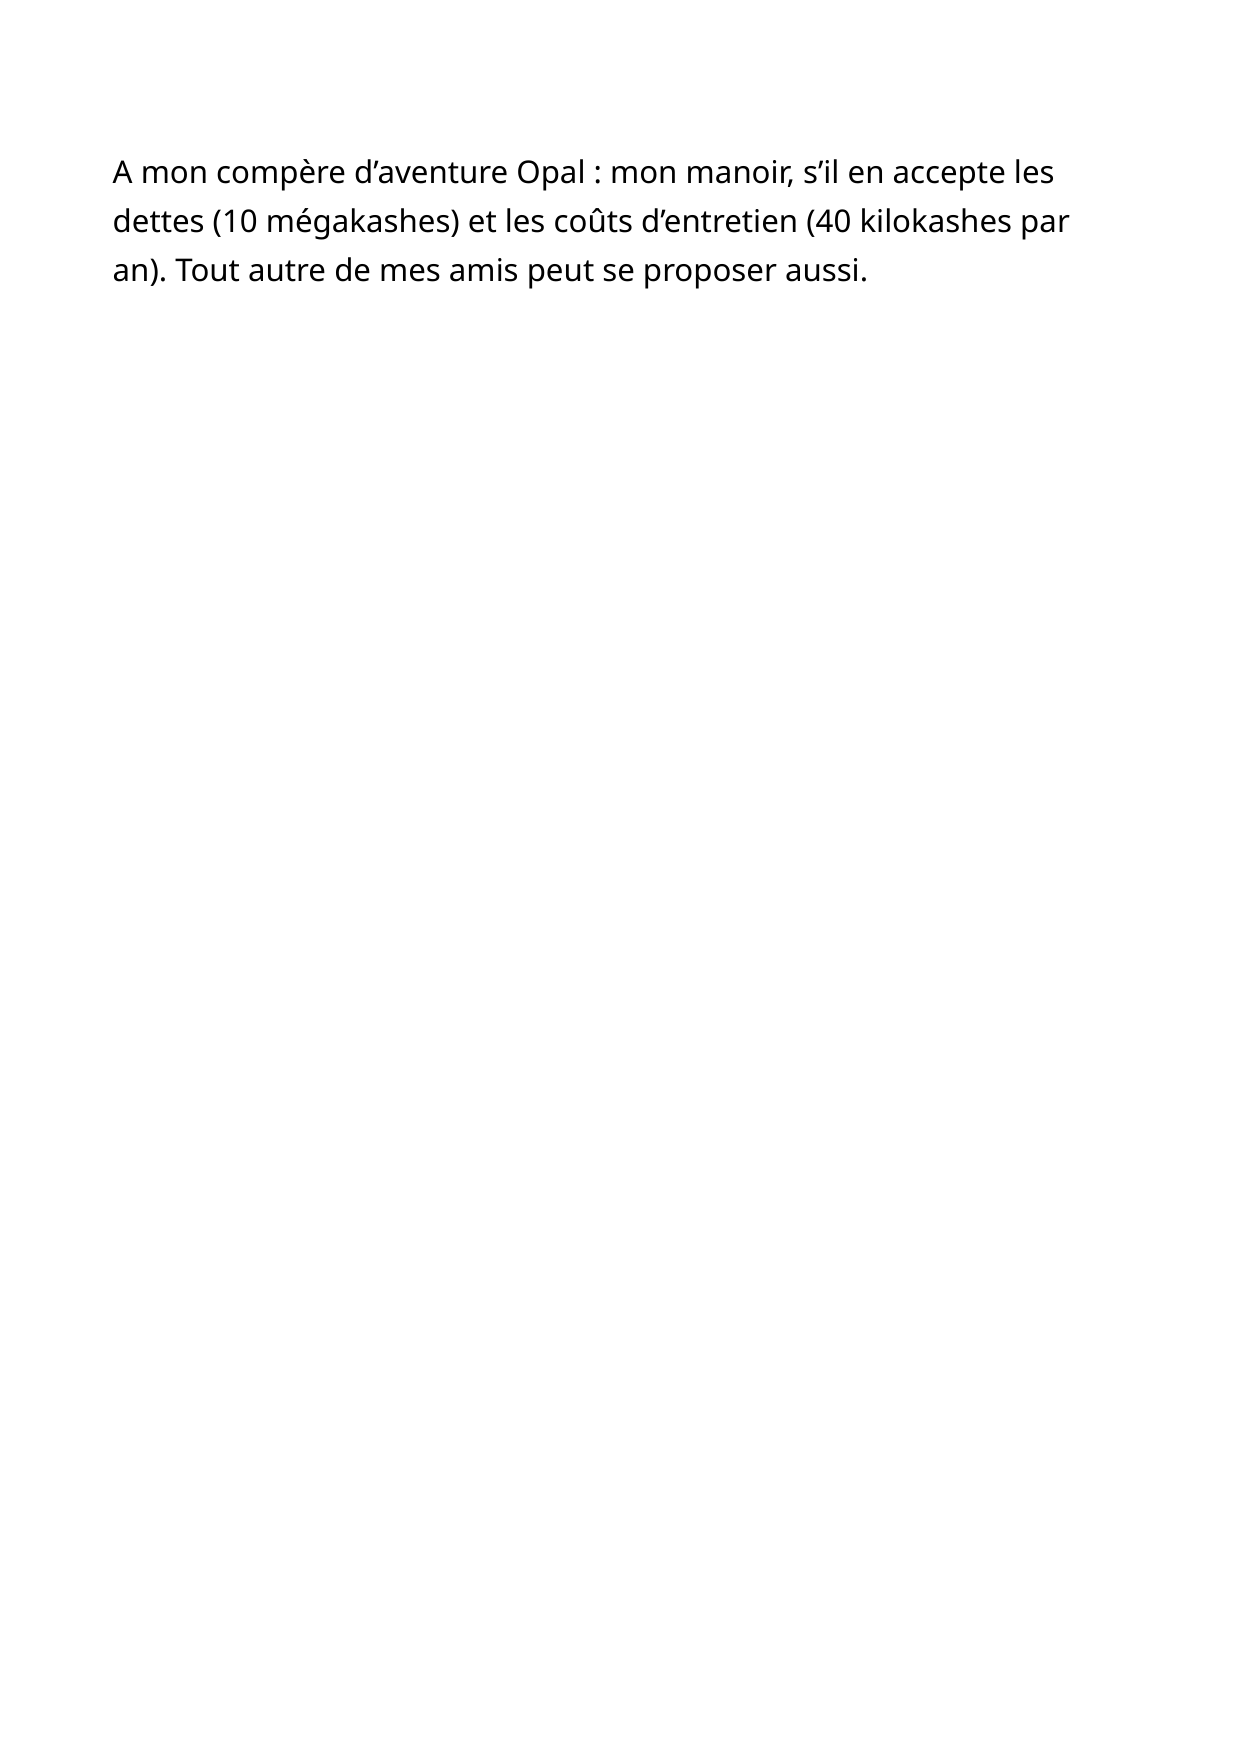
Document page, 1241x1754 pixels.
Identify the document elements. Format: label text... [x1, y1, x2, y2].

text A mon compère d’aventure Opal : mon manoir, s’il en accepte les dettes (10 mégakashes) et les coûts d’entretien (40 kilokashes par an). Tout autre de mes amis peut se proposer aussi. [112, 150, 1128, 291]
